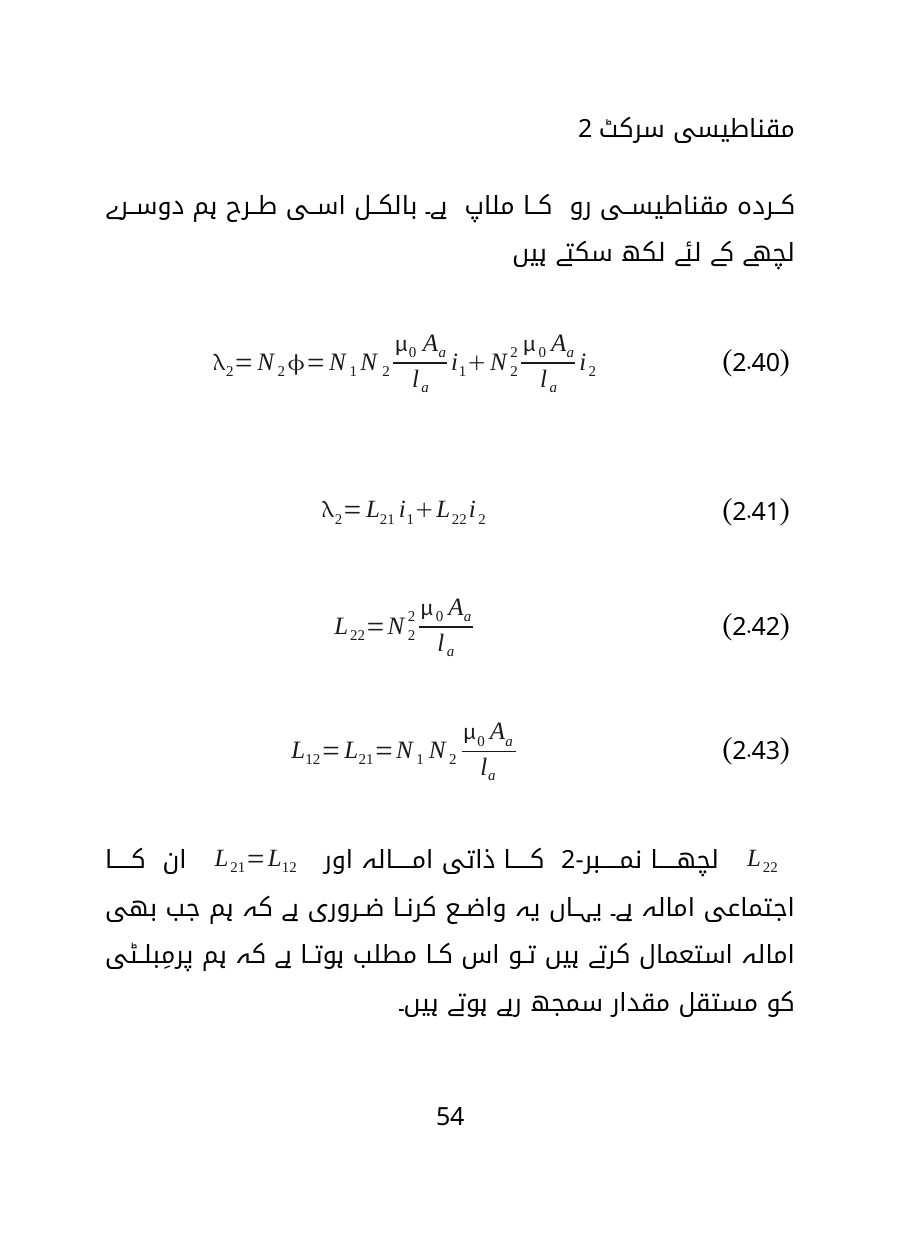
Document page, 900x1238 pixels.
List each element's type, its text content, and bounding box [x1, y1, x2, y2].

text لچھا نمبر-2 کا ذاتی امالہ اور ان کا اجتماعی امالہ ہے۔ یہاں یہ واضع کرنا ضروری ہے کہ ہم جب بھی امالہ استعمال کرتے ہیں تو اس کا مطلب ہوتا ہے کہ ہم پرمِبلٹی کو مستقل مقدار سمجھ رہے ہوتے ہیں۔ [105, 837, 795, 1026]
text ہیں۔ یہاںپہلے لچھے کی ذاتی امالہ ہے اوراِس لچھے کی اپنے برقی روسے پیدا مقناطیسی رو کے ساتھ ملاپ ہے۔ اِن دونوں لچھوں کا مشترکہ امالہ ہے اور لچھا نمبر-1 کے ساتھ برقی رو کی وجہ سے پیدا کردہ مقناطیسی رو کا ملاپ ہے۔ بالکل اسی طرح ہم دوسرے لچھے کے لئے لکھ سکتے ہیں [105, 182, 795, 277]
table_header [105, 588, 694, 678]
table_header [105, 482, 692, 554]
table_header [105, 712, 692, 803]
table_header [105, 324, 694, 414]
table_header (2.40) [694, 324, 795, 414]
table_header (2.41) [693, 482, 795, 554]
table_header (2.43) [693, 712, 795, 803]
table_header (2.42) [694, 588, 795, 678]
